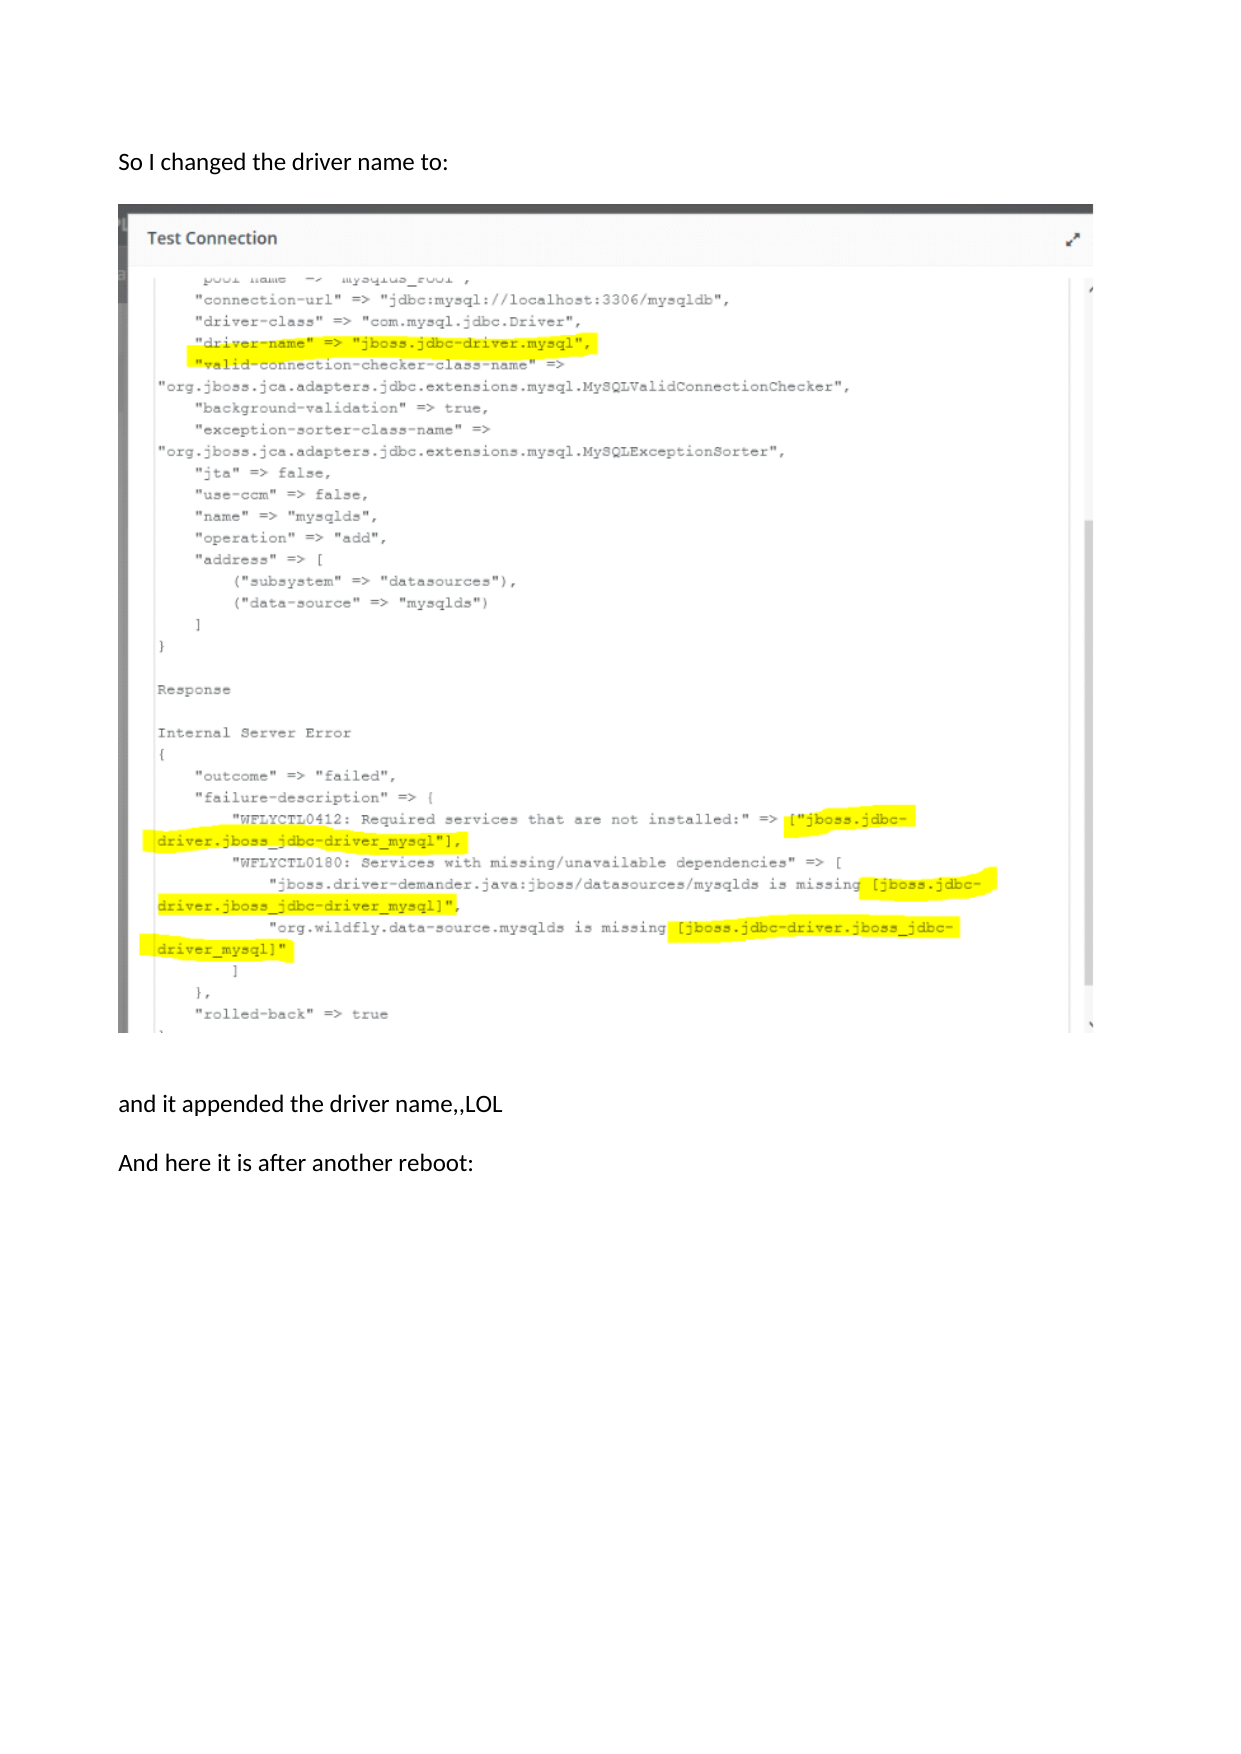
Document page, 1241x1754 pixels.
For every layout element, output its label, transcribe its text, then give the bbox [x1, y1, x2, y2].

text So I changed the driver name to: [118, 146, 1122, 177]
text and it appended the driver name,,LOL [118, 1088, 1122, 1119]
text And here it is after another reboot: [118, 1147, 1122, 1177]
